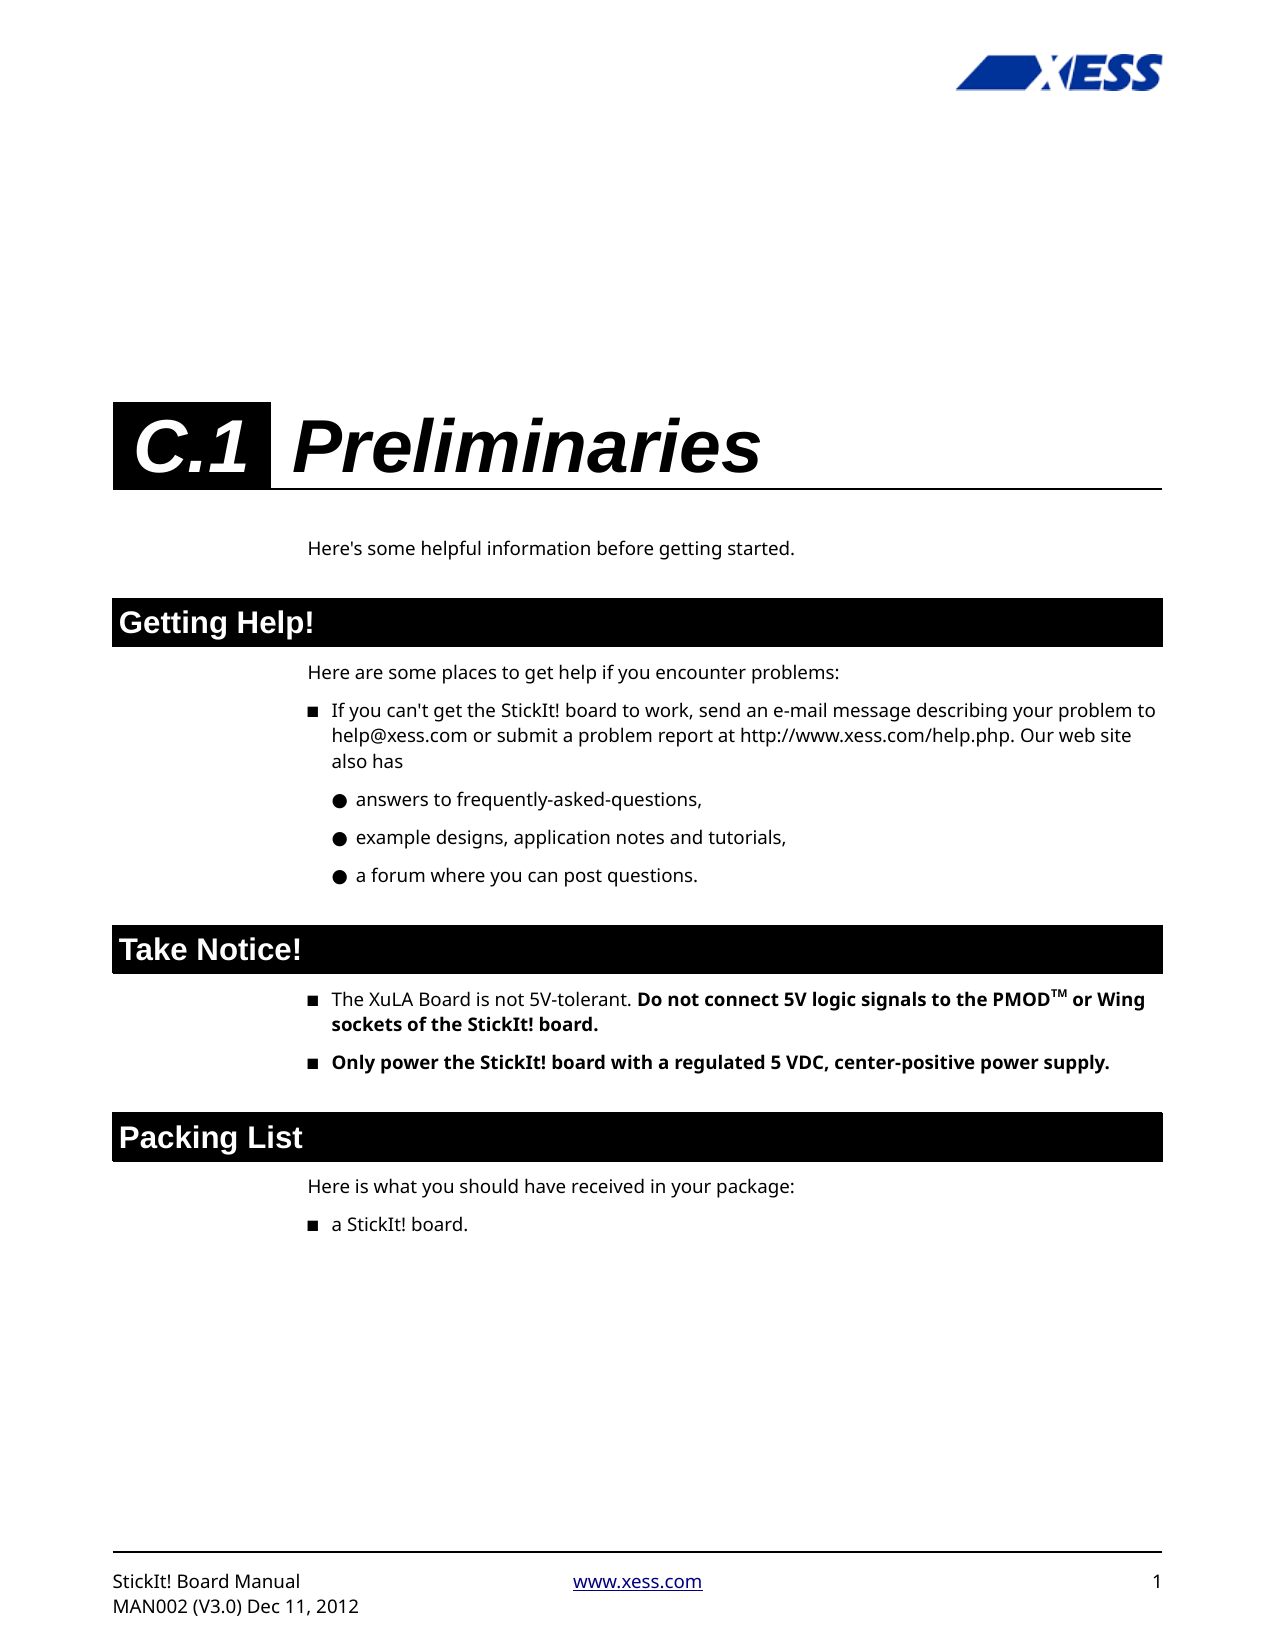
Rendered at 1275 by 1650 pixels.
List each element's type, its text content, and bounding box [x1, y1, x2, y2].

list The XuLA Board is not 5V-tolerant. Do not connect 5V logic signals to the PMODTM or Wing sockets of the StickIt! board. [307, 986, 1162, 1037]
list answers to frequently-asked-questions, [331, 786, 1162, 812]
subtitle Preliminaries [271, 402, 1162, 488]
subtitle Packing List [114, 1114, 1162, 1161]
list Only power the StickIt! board with a regulated 5 VDC, center-positive power supply. [307, 1049, 1162, 1075]
subtitle Take Notice! [114, 926, 1162, 973]
subtitle Getting Help! [114, 599, 1162, 646]
list a StickIt! board. [307, 1211, 1162, 1237]
list If you can't get the StickIt! board to work, send an e-mail message describing your problem to help@xess.com or submit a problem report at http://www.xess.com/help.php. Our web site also has [307, 697, 1162, 774]
list a forum where you can post questions. [331, 862, 1162, 888]
list example designs, application notes and tutorials, [331, 824, 1162, 850]
text Here's some helpful information before getting started. [307, 535, 1162, 561]
text Here is what you should have received in your package: [307, 1173, 1162, 1199]
text Here are some places to get help if you encounter problems: [307, 659, 1162, 684]
picture [955, 54, 1163, 91]
